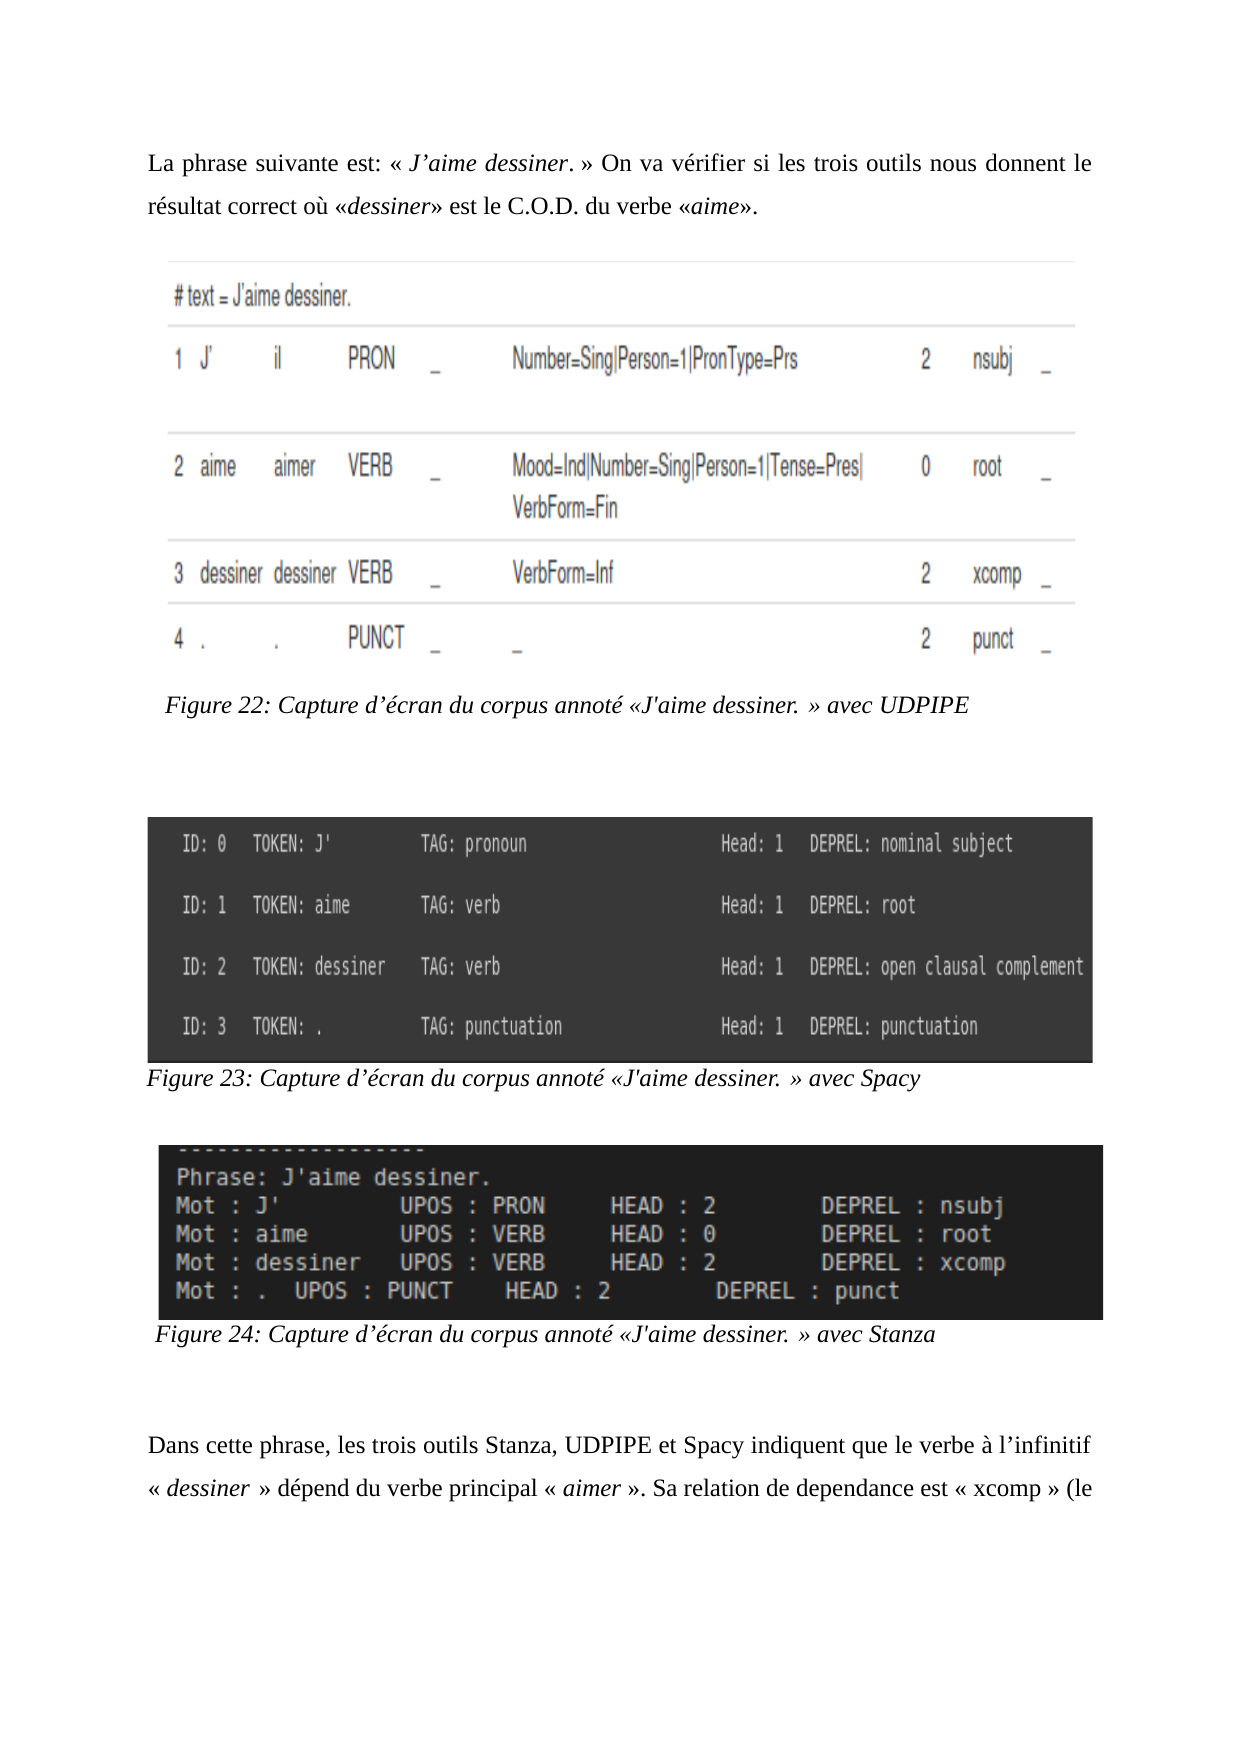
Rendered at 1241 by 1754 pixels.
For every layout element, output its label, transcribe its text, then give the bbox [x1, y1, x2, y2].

text Figure 18: Capture d’écran du corpus annoté «J'aime dessiner. » avec UDPIPE [165, 691, 1076, 719]
text La phrase suivante est: « J’aime dessiner. » On va vérifier si les trois outils nous donnent le résultat correct où «dessiner» est le C.O.D. du verbe «aime». [148, 148, 1092, 219]
picture [147, 817, 1093, 1063]
text Figure 19: Capture d’écran du corpus annoté «J'aime dessiner. » avec Stanza [155, 1145, 1107, 1348]
text Dans cette phrase, les trois outils Stanza, UDPIPE et Spacy indiquent que le verbe à l’infinitif « dessiner » dépend du verbe principal « aimer ». Sa relation de dependance est « xcomp » (le [148, 1430, 1092, 1502]
picture [164, 261, 1076, 691]
text Figure 23: Capture d’écran du corpus annoté «J'aime dessiner. » avec Spacy [146, 817, 1094, 1092]
picture [158, 1145, 1104, 1320]
